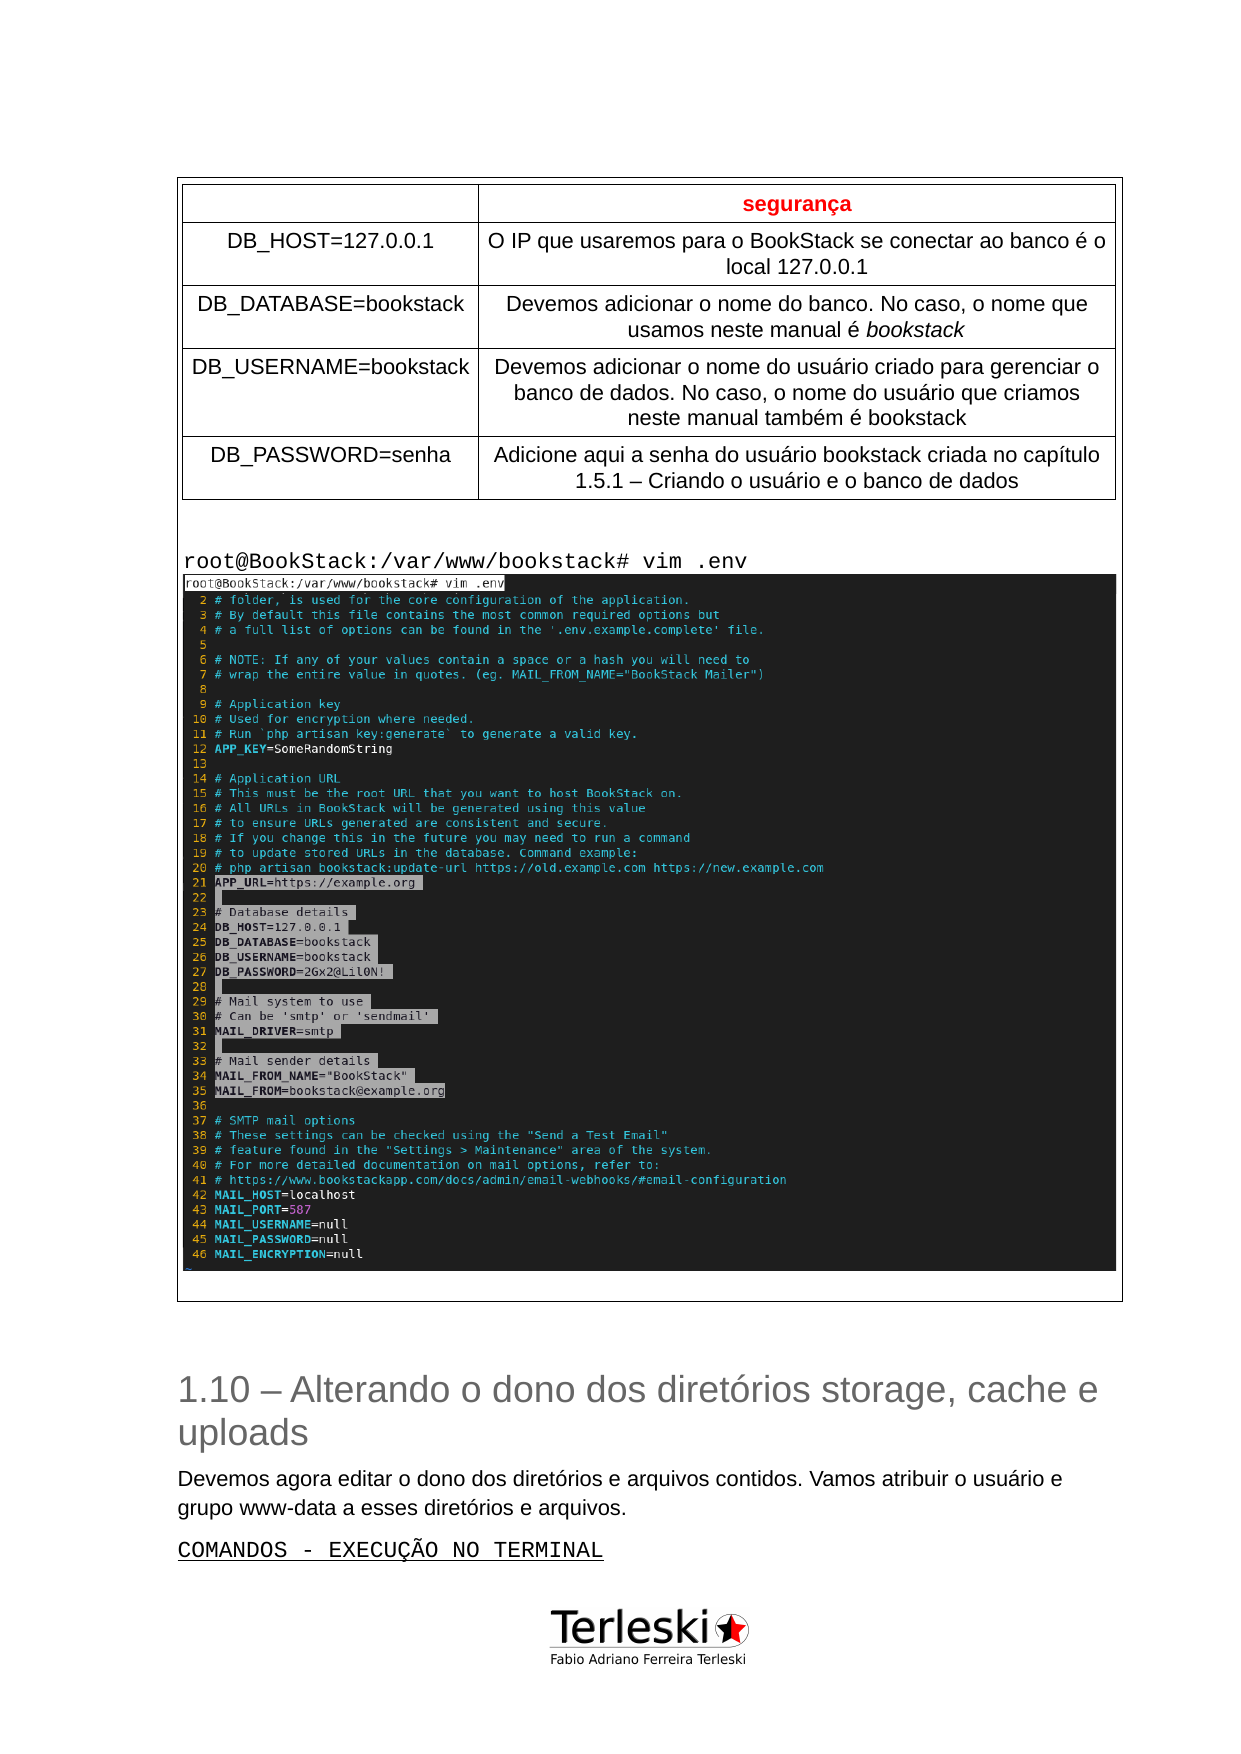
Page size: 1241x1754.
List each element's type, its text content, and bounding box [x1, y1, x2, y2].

text Devemos agora editar o dono dos diretórios e arquivos contidos. Vamos atribuir o usuário e grupo www-data a esses diretórios e arquivos. [177, 1466, 1122, 1520]
table_cell Devemos adicionar o nome do usuário criado para gerenciar o banco de dados. No caso, o nome do usuário que criamos neste manual também é bookstack [479, 349, 1115, 436]
table_cell DB_HOST=127.0.0.1 [183, 223, 478, 284]
table_cell Devemos adicionar o nome do banco. No caso, o nome que usamos neste manual é bookstack [479, 286, 1115, 347]
table_cell DB_DATABASE=bookstack [183, 286, 478, 347]
table_cell DB_PASSWORD=senha [183, 437, 478, 498]
table_cell DB_USERNAME=bookstack [183, 349, 478, 436]
table_header segurança [479, 185, 1115, 222]
picture [549, 1607, 750, 1667]
table_header root@BookStack:/var/www/bookstack# vim .env [178, 178, 1122, 1301]
table_header [183, 185, 478, 222]
table_cell Adicione aqui a senha do usuário bookstack criada no capítulo 1.5.1 – Criando o usuário e o banco de dados [479, 437, 1115, 498]
text COMANDOS - EXECUÇÃO NO TERMINAL [177, 1539, 1122, 1565]
subtitle 1.10 – Alterando o dono dos diretórios storage, cache e uploads [177, 1367, 1122, 1454]
table_cell O IP que usaremos para o BookStack se conectar ao banco é o local 127.0.0.1 [479, 223, 1115, 284]
picture [182, 574, 1117, 1271]
